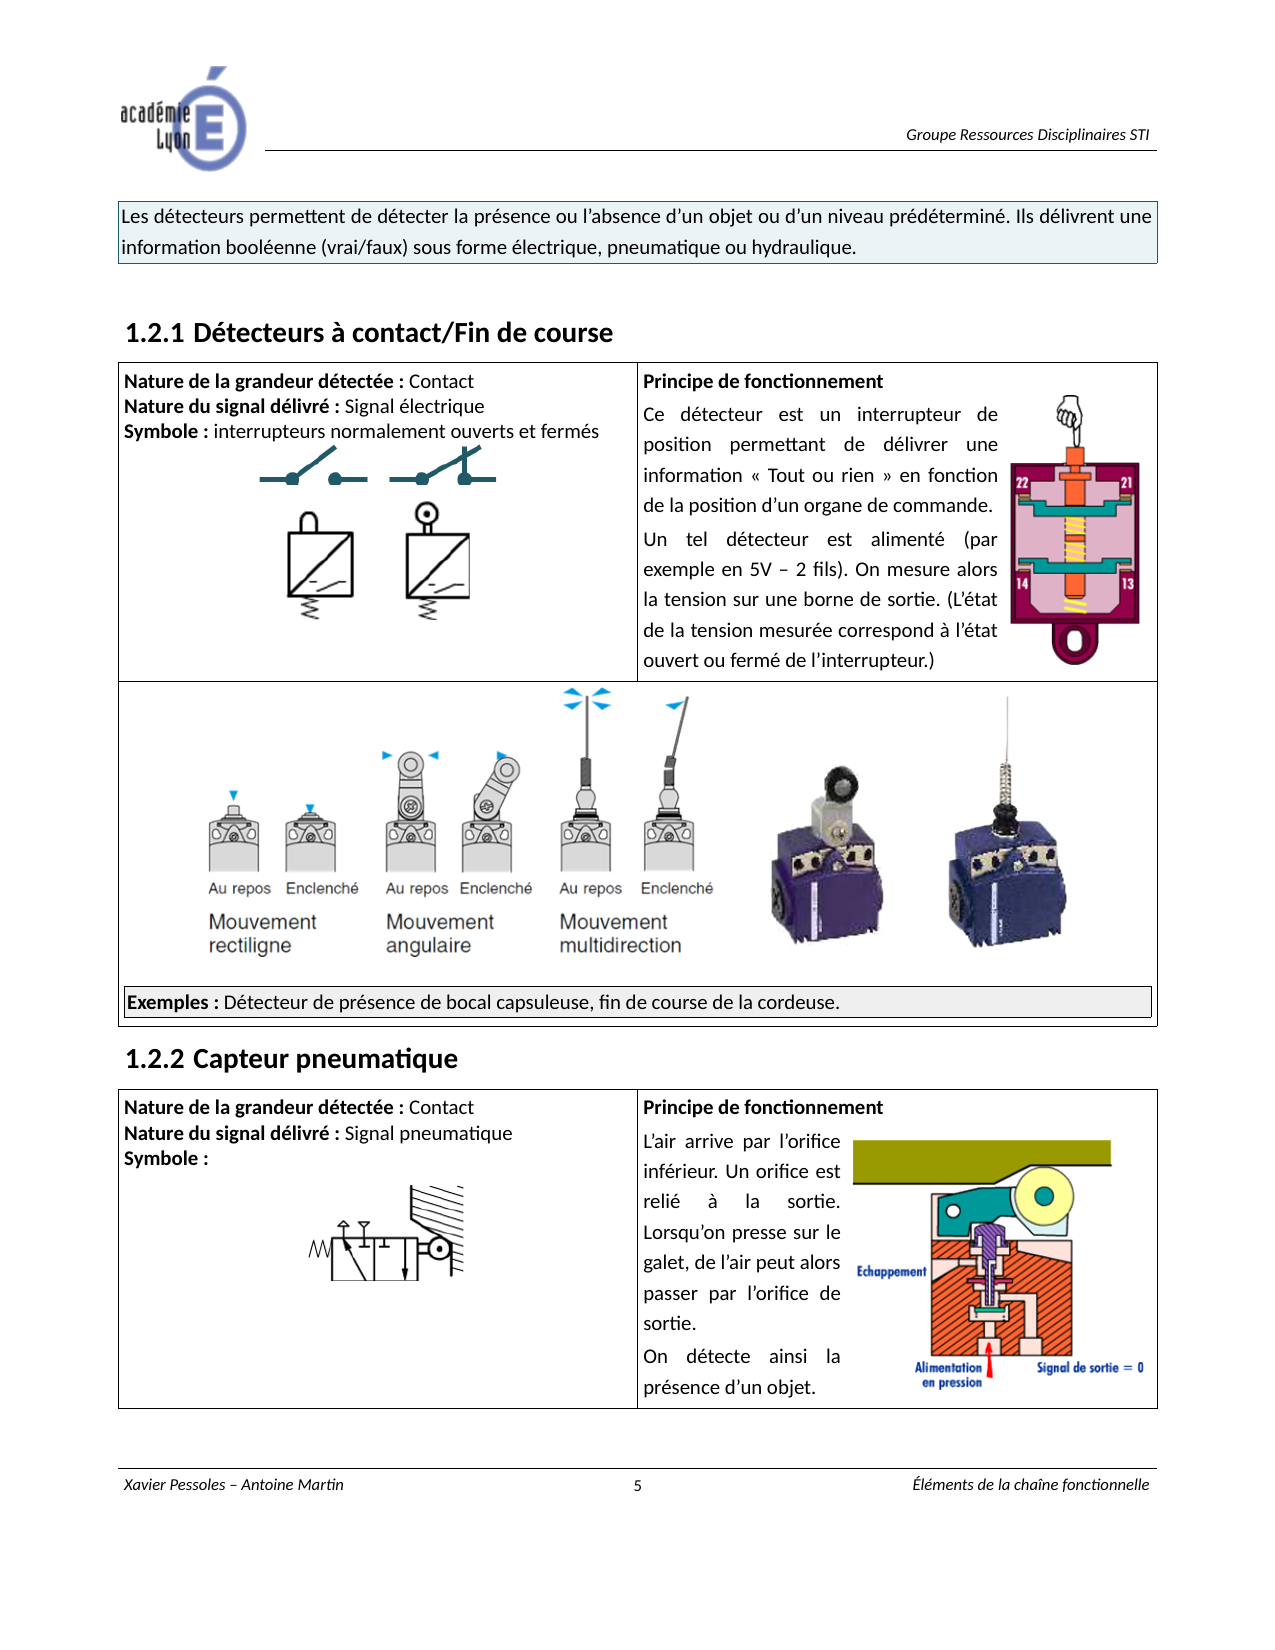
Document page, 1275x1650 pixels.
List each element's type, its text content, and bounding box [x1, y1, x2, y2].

table_header Nature de la grandeur détectée : Contact Nature du signal délivré : Signal électrique Symbole : interrupteurs normalement ouverts et fermés [119, 363, 637, 681]
picture [121, 66, 247, 173]
subtitle Détecteurs à contact/Fin de course [118, 314, 1157, 349]
table_header Nature de la grandeur détectée : Contact Nature du signal délivré : Signal pneumatique Symbole : [119, 1090, 637, 1408]
table_header Principe de fonctionnement L’air arrive par l’orifice inférieur. Un orifice est relié à la sortie. Lorsqu’on presse sur le galet, de l’air peut alors passer par l’orifice de sortie. On détecte ainsi la présence d’un objet. [638, 1090, 1157, 1408]
subtitle Capteur pneumatique [118, 1041, 1157, 1076]
table_header Principe de fonctionnement Ce détecteur est un interrupteur de position permettant de délivrer une information « Tout ou rien » en fonction de la position d’un organe de commande. Un tel détecteur est alimenté (par exemple en 5V – 2 fils). On mesure alors la tension sur une borne de sortie. (L’état de la tension mesurée correspond à l’état ouvert ou fermé de l’interrupteur.) [638, 363, 1157, 681]
table_cell Exemples : Détecteur de présence de bocal capsuleuse, fin de course de la cordeuse. [119, 682, 1157, 1026]
text Les détecteurs permettent de détecter la présence ou l’absence d’un objet ou d’un niveau prédéterminé. Ils délivrent une information booléenne (vrai/faux) sous forme électrique, pneumatique ou hydraulique. [119, 202, 1157, 263]
picture [852, 1140, 1144, 1390]
picture [1010, 395, 1140, 665]
picture [208, 687, 1067, 957]
